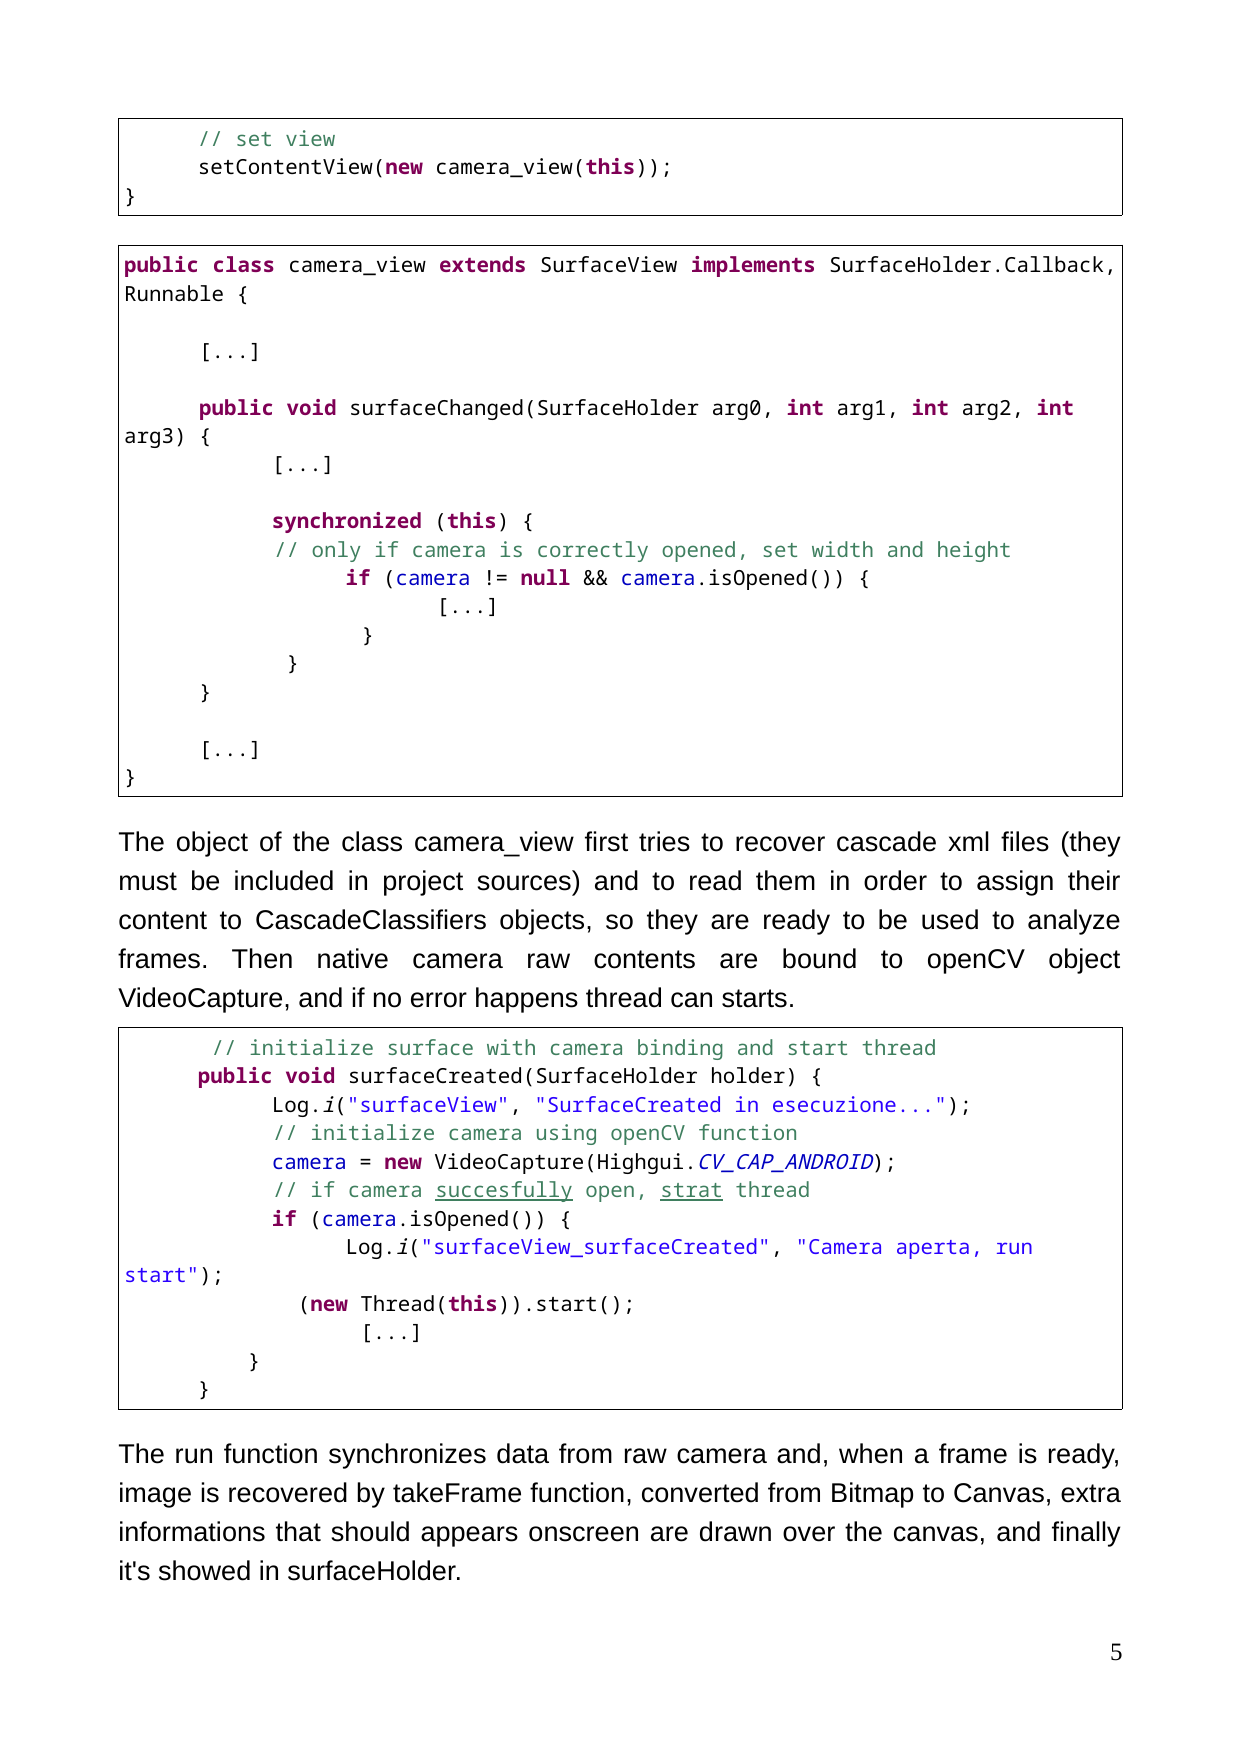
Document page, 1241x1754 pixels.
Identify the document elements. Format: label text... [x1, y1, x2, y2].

text The run function synchronizes data from raw camera and, when a frame is ready, image is recovered by takeFrame function, converted from Bitmap to Canvas, extra informations that should appears onscreen are drawn over the canvas, and finally it's showed in surfaceHolder. [118, 1438, 1122, 1587]
text The object of the class camera_view first tries to recover cascade xml files (they must be included in project sources) and to read them in order to assign their content to CascadeClassifiers objects, so they are ready to be used to analyze frames. Then native camera raw contents are bound to openCV object VideoCapture, and if no error happens thread can starts. [118, 826, 1122, 1013]
table_header public class camera_view extends SurfaceView implements SurfaceHolder.Callback, Runnable { [...] public void surfaceChanged(SurfaceHolder arg0, int arg1, int arg2, int arg3) { [...] synchronized (this) { // only if camera is correctly opened, set width and height if (camera != null && camera.isOpened()) { [...] } } } [...] } [119, 246, 1122, 796]
table_header // set view setContentView(new camera_view(this)); } [119, 119, 1122, 215]
table_header // initialize surface with camera binding and start thread public void surfaceCreated(SurfaceHolder holder) { Log.i("surfaceView", "SurfaceCreated in esecuzione..."); // initialize camera using openCV function camera = new VideoCapture(Highgui.CV_CAP_ANDROID); // if camera succesfully open, strat thread if (camera.isOpened()) { Log.i("surfaceView_surfaceCreated", "Camera aperta, run start"); (new Thread(this)).start(); [...] } } [119, 1028, 1122, 1408]
